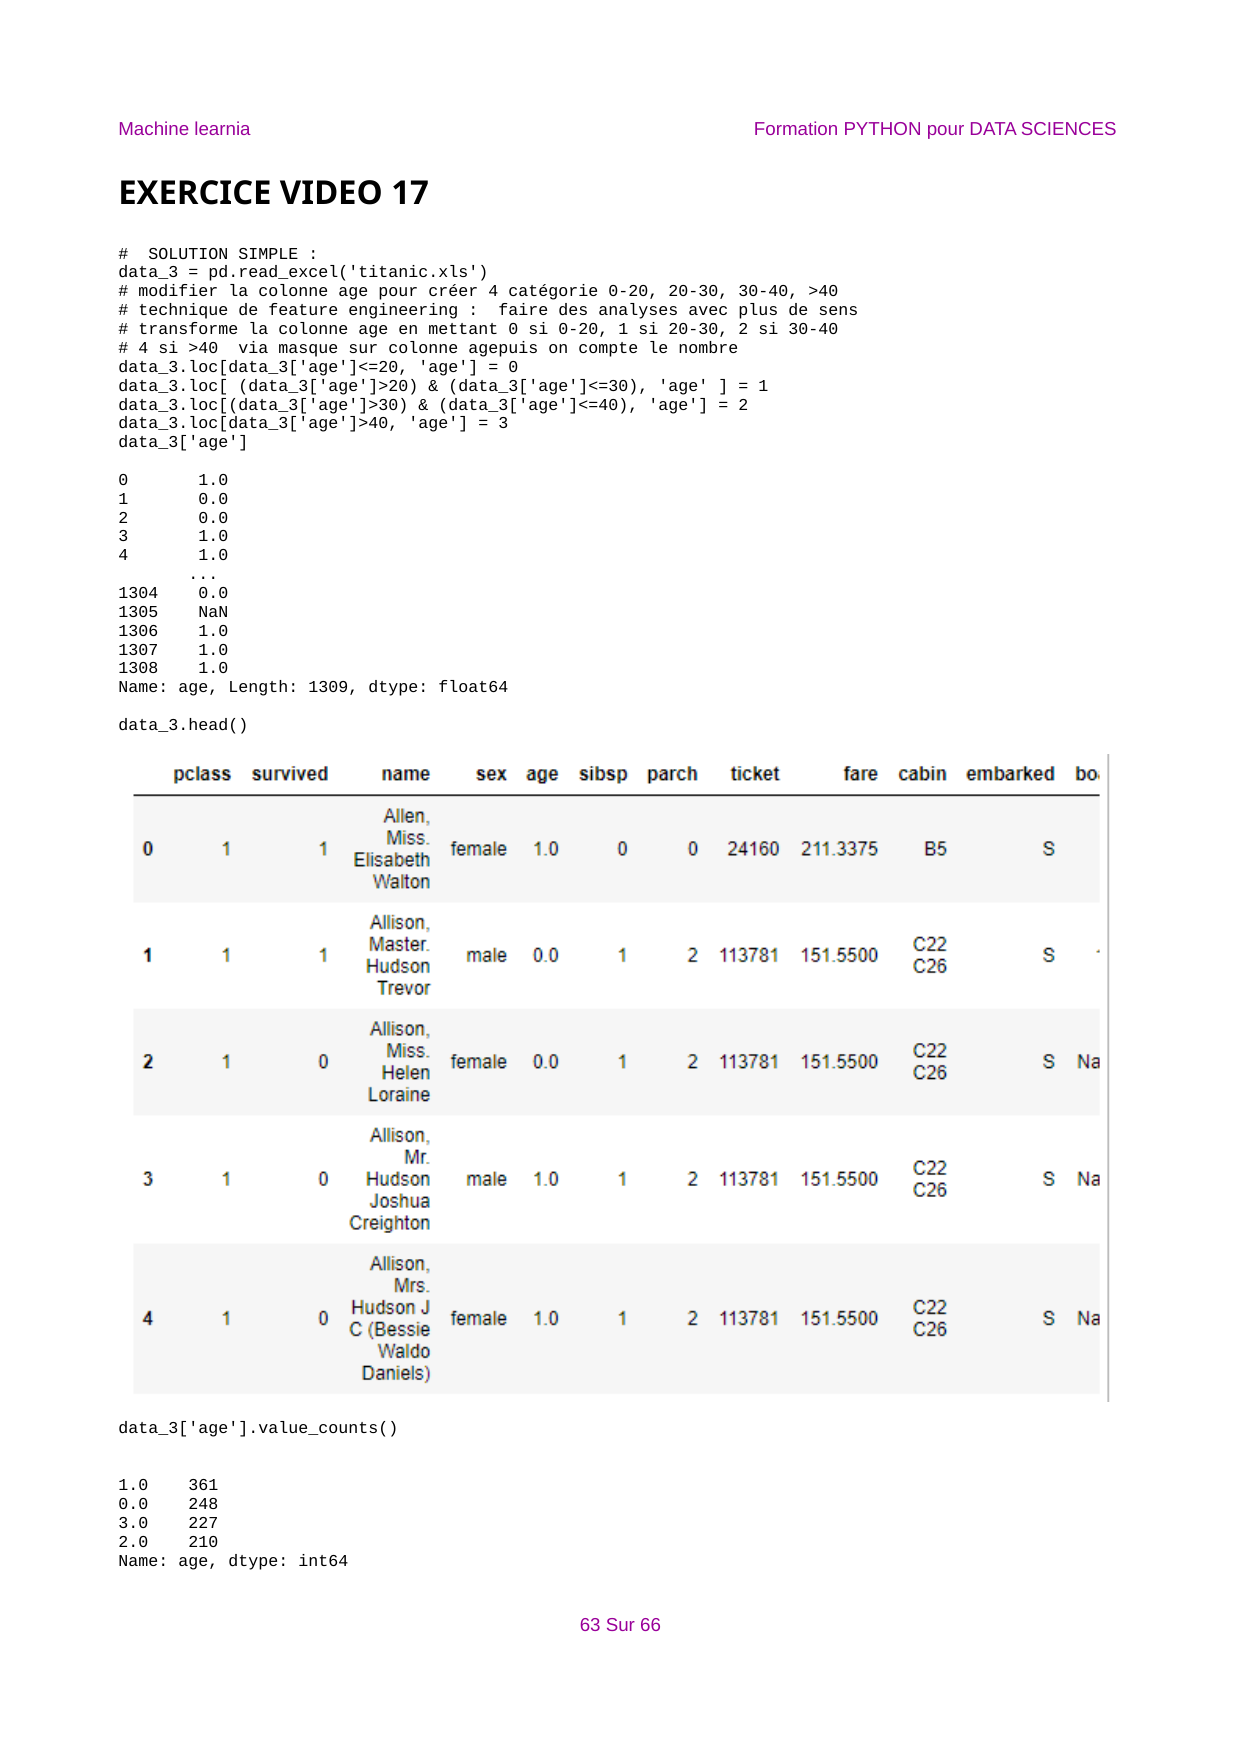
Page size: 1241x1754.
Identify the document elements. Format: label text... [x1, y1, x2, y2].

text 2 0.0 [118, 509, 1122, 528]
text 1 0.0 [118, 490, 1122, 509]
text # modifier la colonne age pour créer 4 catégorie 0-20, 20-30, 30-40, >40 [118, 283, 1122, 302]
text data_3.loc[data_3['age']>40, 'age'] = 3 [118, 415, 1122, 434]
text # 4 si >40 via masque sur colonne agepuis on compte le nombre [118, 339, 1122, 358]
text ... [118, 566, 1122, 584]
text 1.0 361 [118, 1477, 1122, 1496]
text 0 1.0 [118, 471, 1122, 490]
text 1308 1.0 [118, 660, 1122, 679]
text # transforme la colonne age en mettant 0 si 0-20, 1 si 20-30, 2 si 30-40 [118, 321, 1122, 339]
text 3 1.0 [118, 528, 1122, 547]
text # technique de feature engineering : faire des analyses avec plus de sens [118, 302, 1122, 321]
text 1307 1.0 [118, 641, 1122, 660]
text 3.0 227 [118, 1514, 1122, 1533]
text 2.0 210 [118, 1533, 1122, 1552]
text data_3.loc[data_3['age']<=20, 'age'] = 0 [118, 358, 1122, 377]
text 1305 NaN [118, 603, 1122, 622]
text data_3['age'] [118, 434, 1122, 453]
text data_3.head() [118, 717, 1122, 735]
picture [127, 754, 1113, 1402]
text # SOLUTION SIMPLE : [118, 245, 1122, 264]
text data_3.loc[ (data_3['age']>20) & (data_3['age']<=30), 'age' ] = 1 [118, 377, 1122, 396]
text 0.0 248 [118, 1496, 1122, 1514]
text 1306 1.0 [118, 622, 1122, 641]
text data_3.loc[(data_3['age']>30) & (data_3['age']<=40), 'age'] = 2 [118, 396, 1122, 415]
text 4 1.0 [118, 547, 1122, 566]
text data_3 = pd.read_excel('titanic.xls') [118, 264, 1122, 283]
subtitle EXERCICE VIDEO 17 [118, 169, 1122, 214]
text Name: age, dtype: int64 [118, 1552, 1122, 1571]
text 1304 0.0 [118, 584, 1122, 603]
text data_3['age'].value_counts() [118, 1420, 1122, 1439]
text Name: age, Length: 1309, dtype: float64 [118, 679, 1122, 698]
